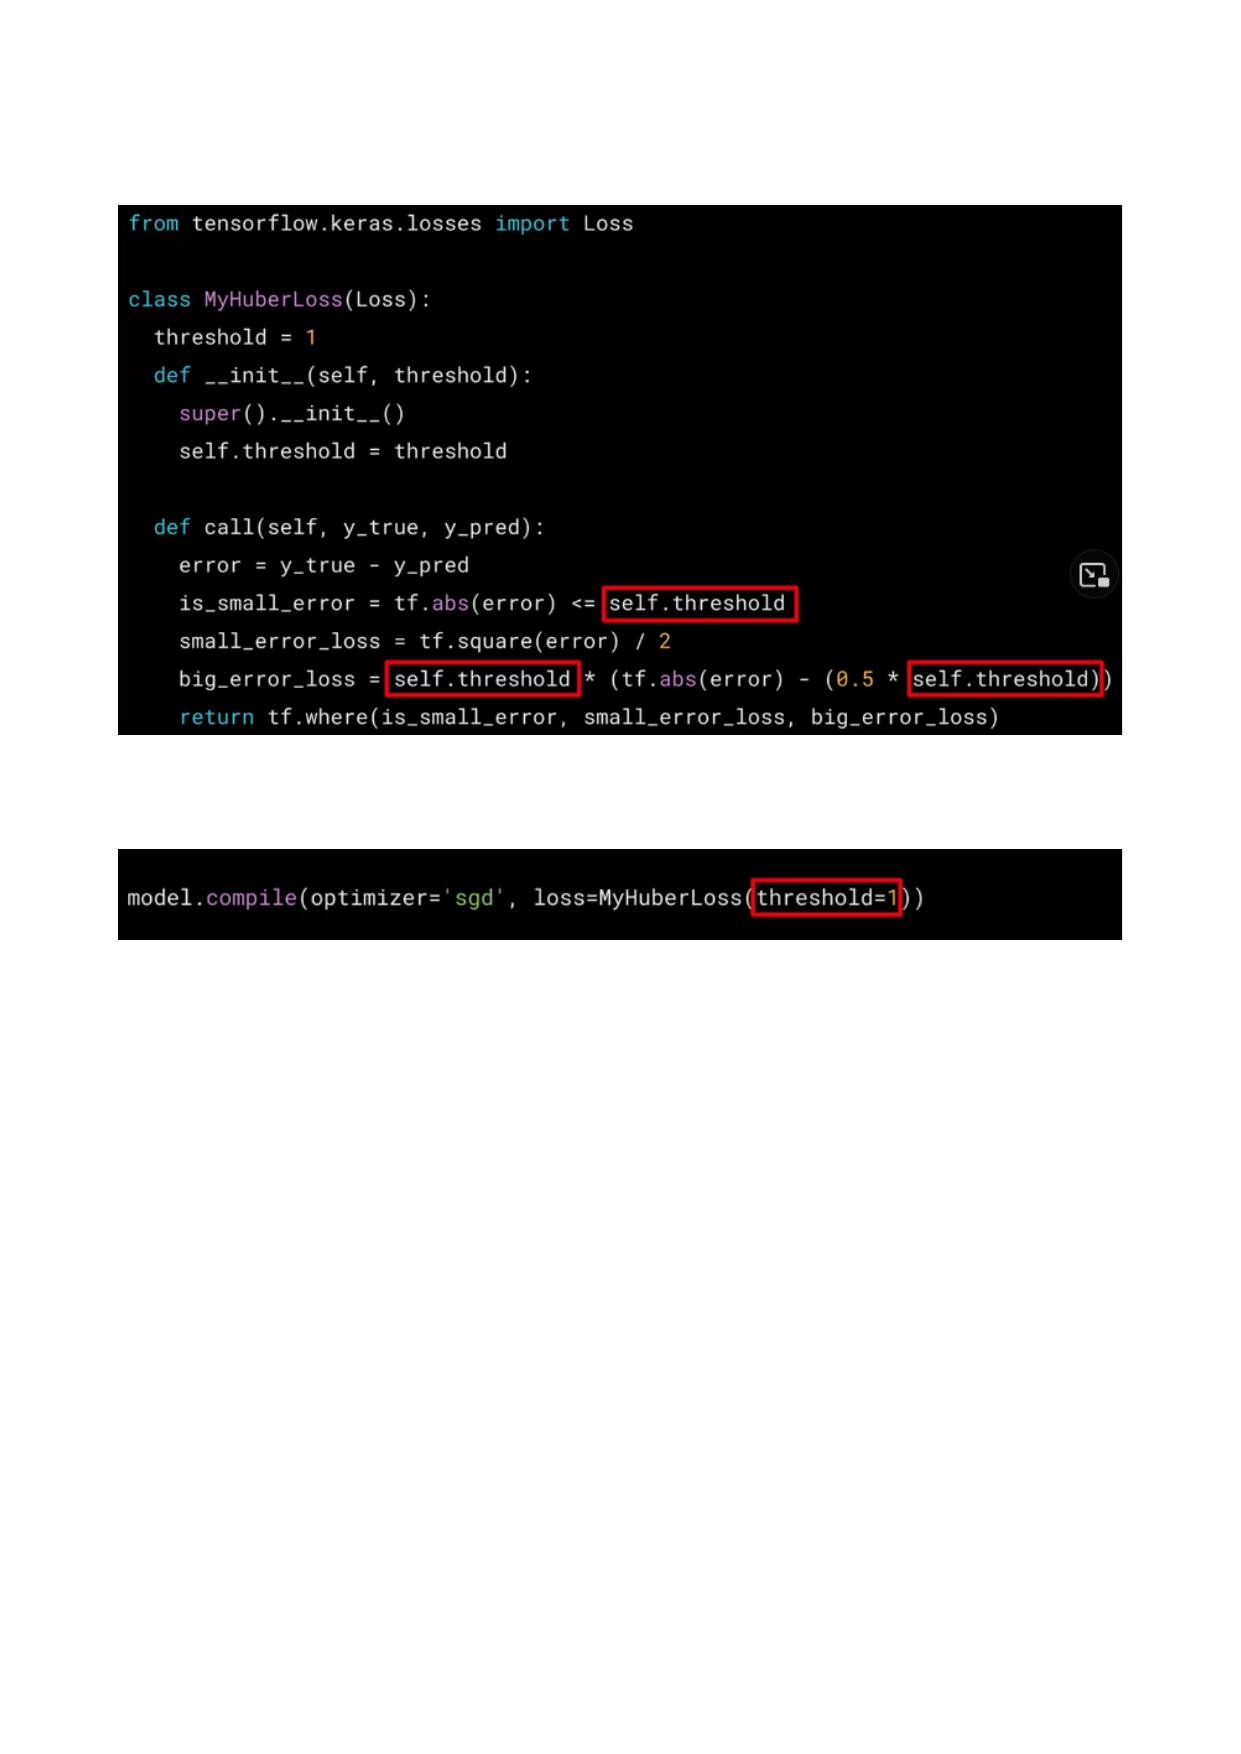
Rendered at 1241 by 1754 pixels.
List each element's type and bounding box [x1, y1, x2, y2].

picture [118, 849, 1123, 940]
picture [118, 205, 1123, 735]
